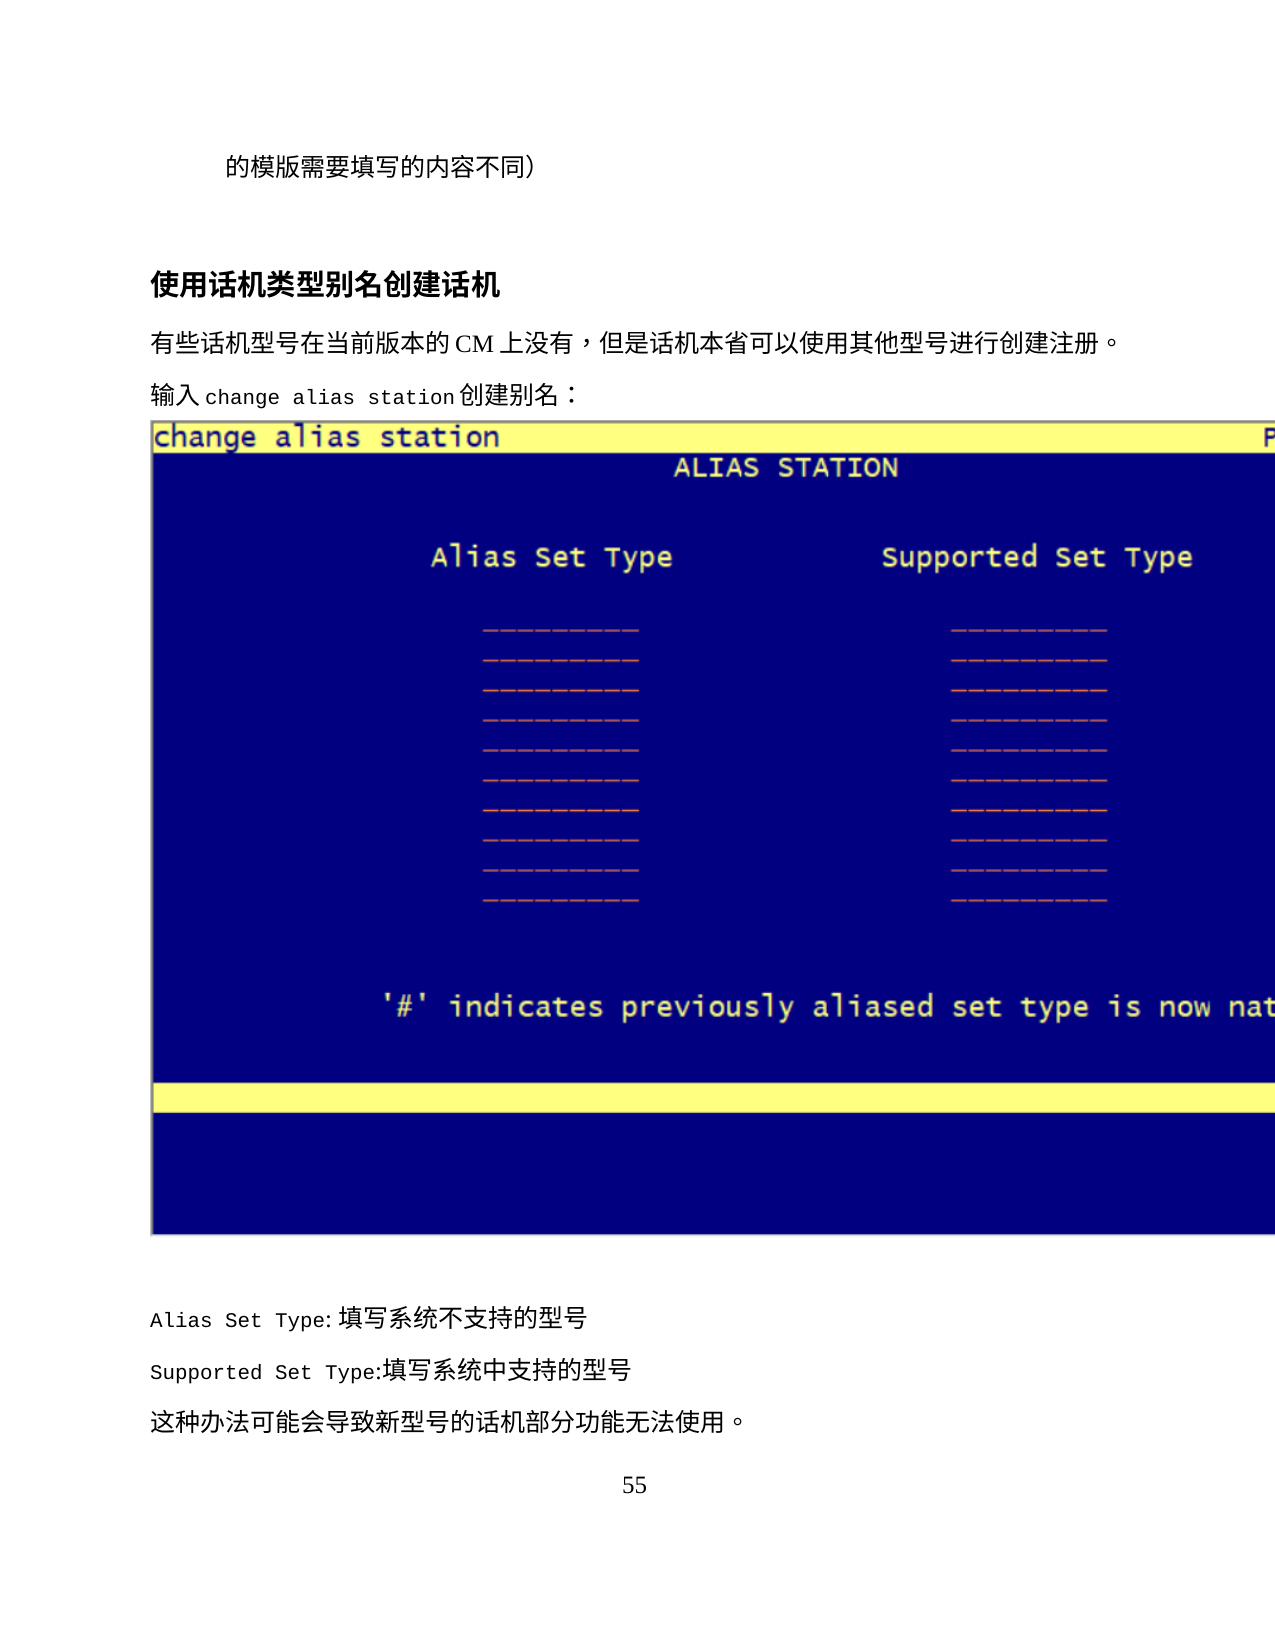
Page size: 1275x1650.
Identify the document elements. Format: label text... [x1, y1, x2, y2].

list 的模版需要填写的内容不同） [187, 150, 1125, 184]
text 输入change alias station创建别名： [150, 378, 1125, 412]
subtitle 使用话机类型别名创建话机 [150, 265, 1125, 304]
text 有些话机型号在当前版本的CM上没有，但是话机本省可以使用其他型号进行创建注册。 [150, 326, 1125, 360]
text Alias Set Type: 填写系统不支持的型号 [150, 1300, 1125, 1334]
text Supported Set Type:填写系统中支持的型号 [150, 1352, 1125, 1386]
text 这种办法可能会导致新型号的话机部分功能无法使用。 [150, 1404, 1125, 1438]
picture [150, 420, 1275, 1238]
